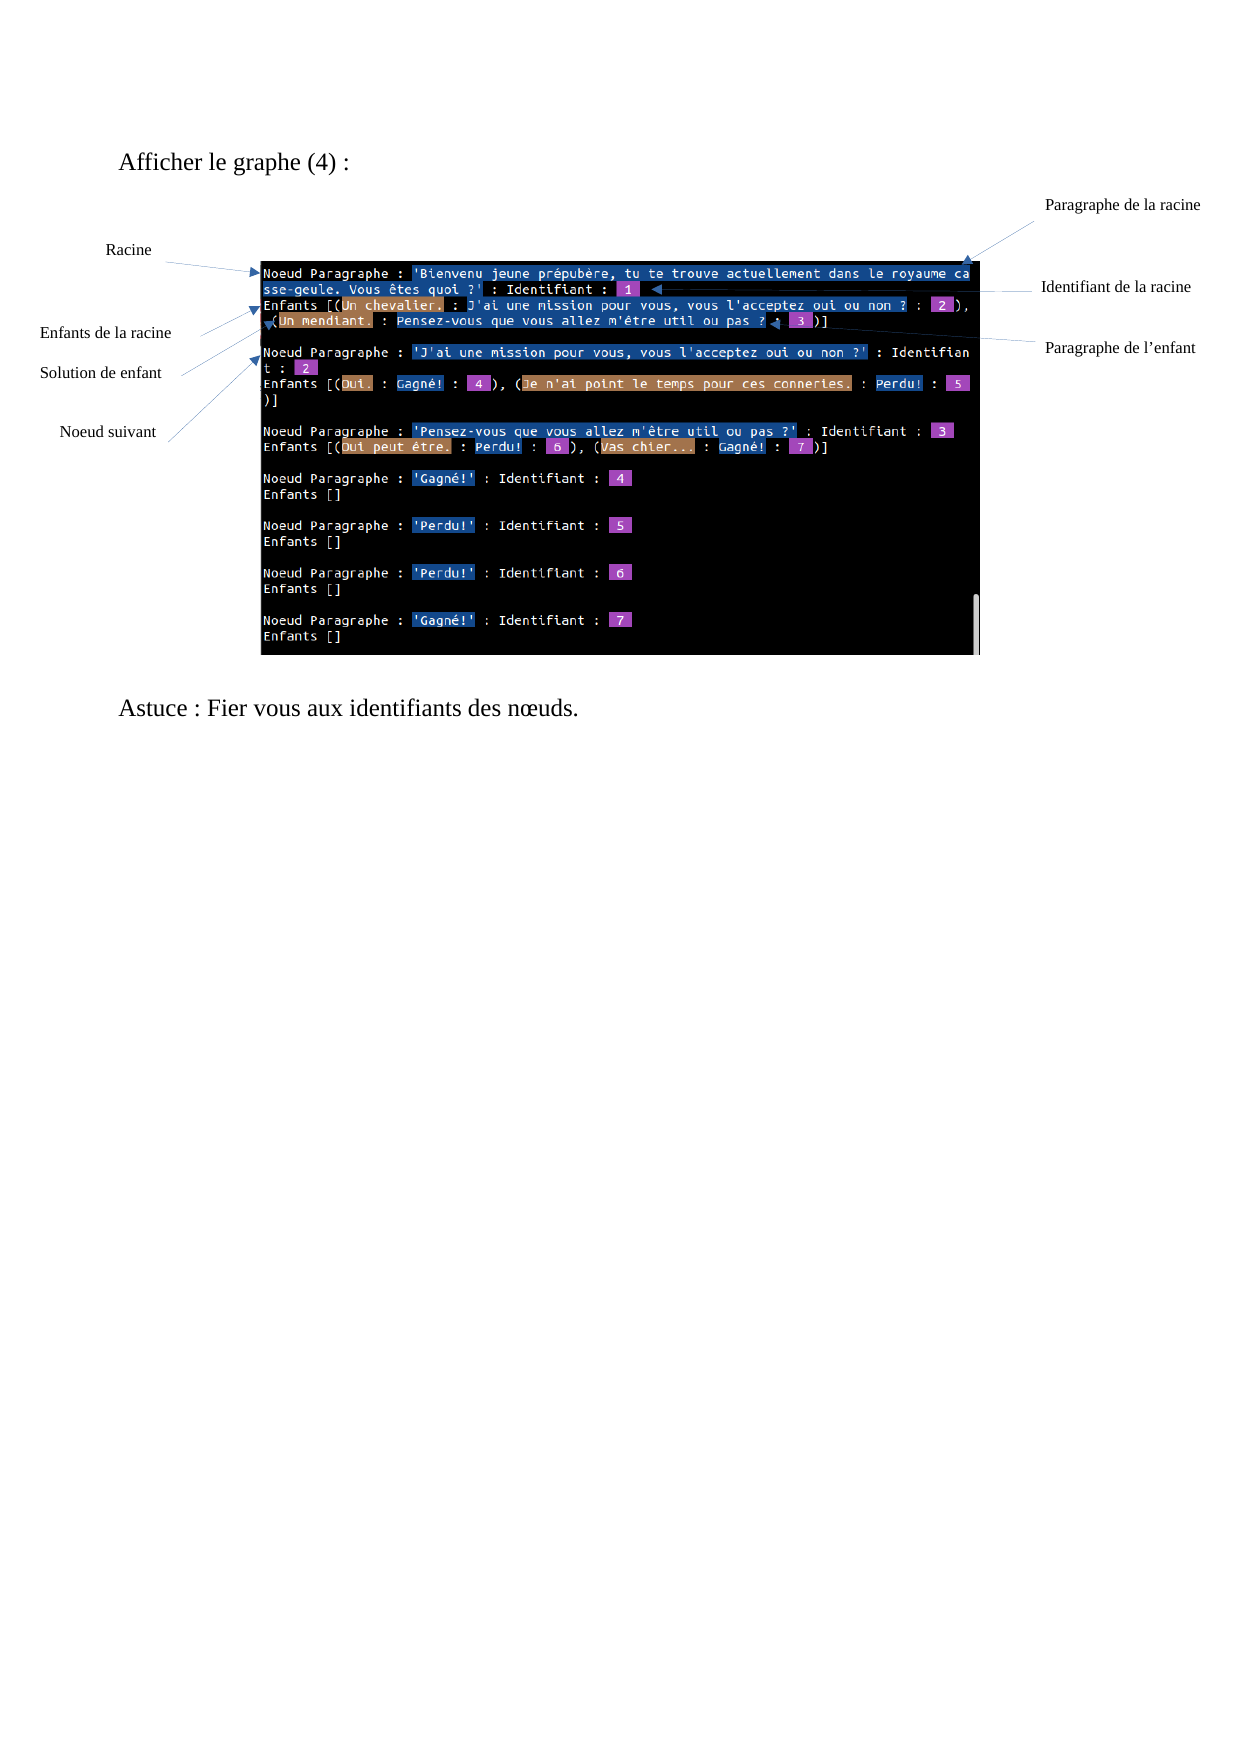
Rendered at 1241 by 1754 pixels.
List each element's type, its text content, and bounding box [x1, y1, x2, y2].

text Afficher le graphe (4) : [118, 147, 1122, 176]
text Astuce : Fier vous aux identifiants des nœuds. [118, 693, 1122, 722]
picture [260, 261, 980, 655]
